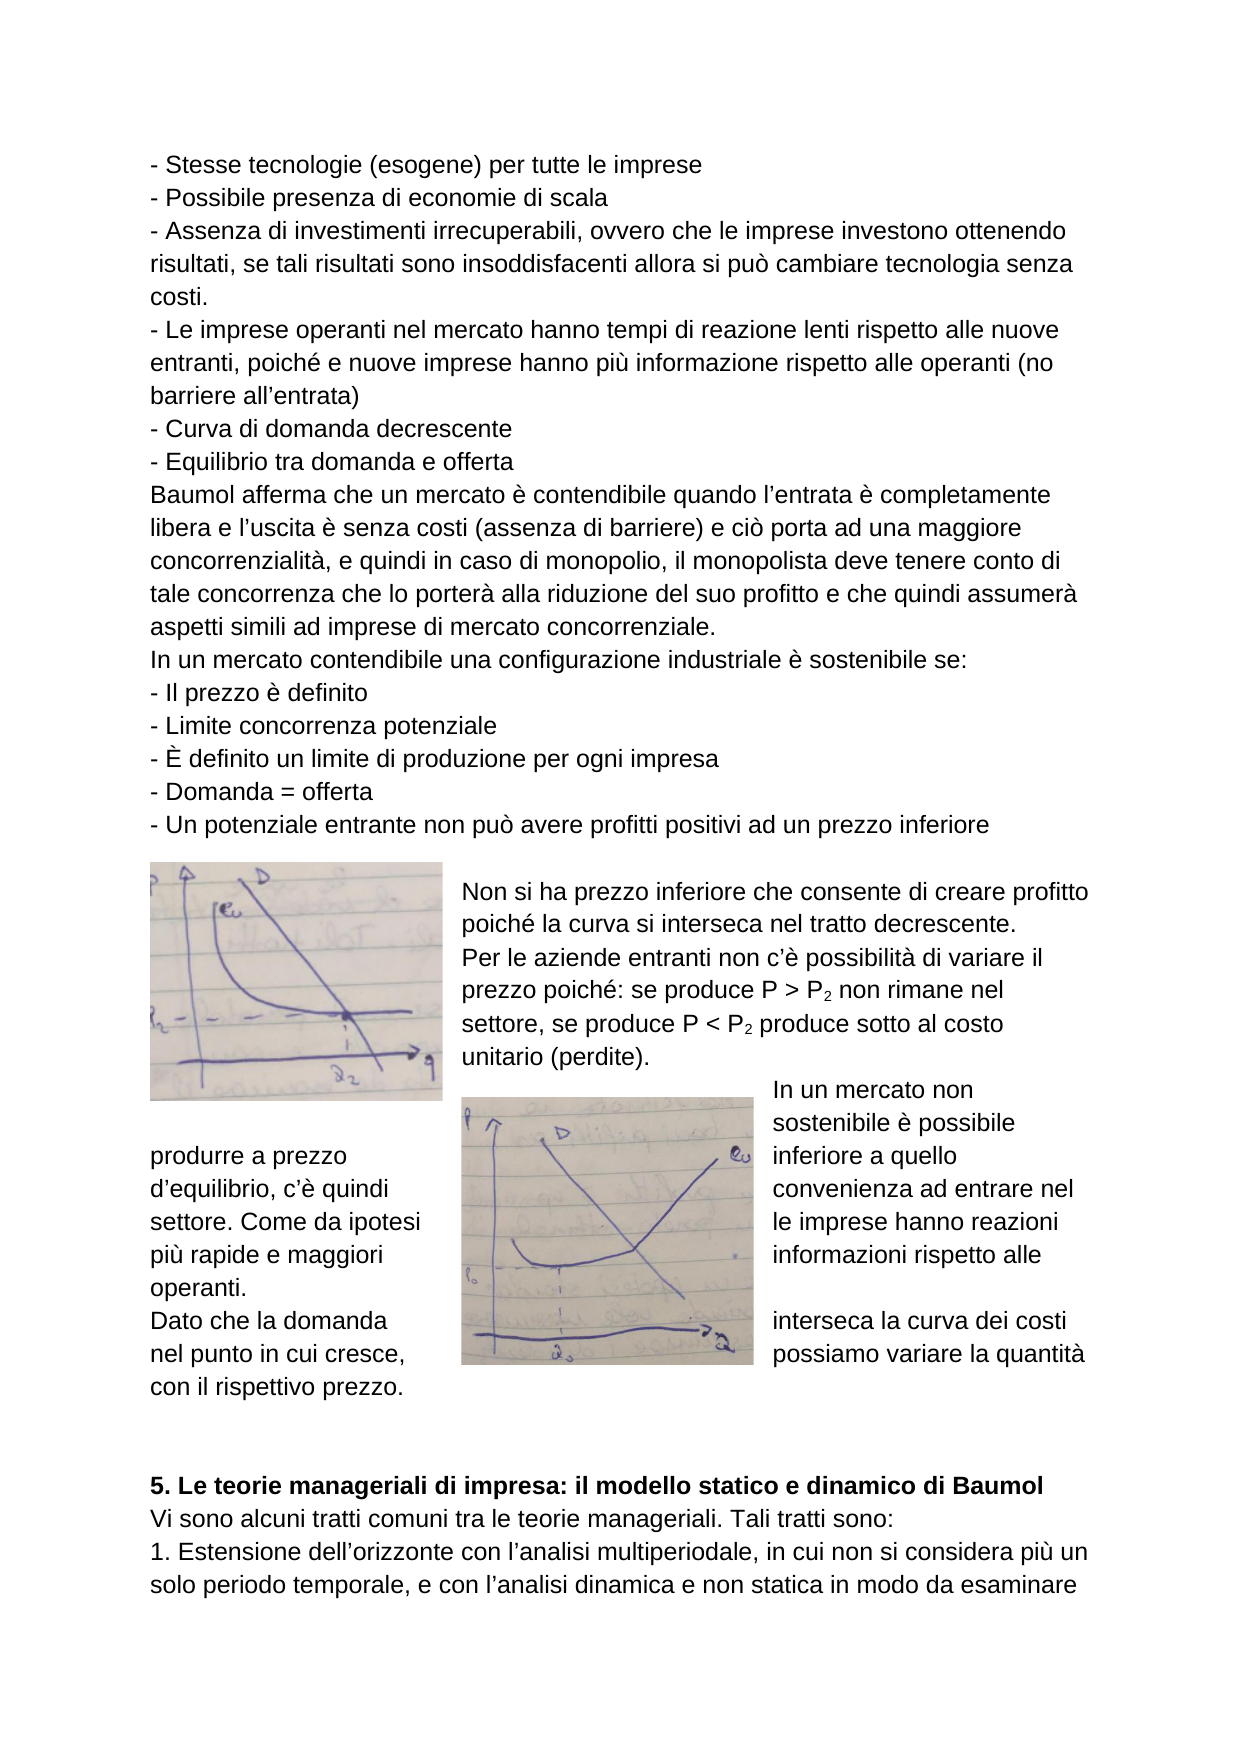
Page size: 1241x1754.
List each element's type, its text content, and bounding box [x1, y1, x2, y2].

text Dato che la domanda interseca la curva dei costi nel punto in cui cresce, possiamo variare la quantità con il rispettivo prezzo. [150, 1306, 1090, 1401]
text 5. Le teorie manageriali di impresa: il modello statico e dinamico di Baumol [150, 1471, 1090, 1499]
text - Possibile presenza di economie di scala [150, 183, 1090, 212]
picture [150, 862, 443, 1101]
text - È definito un limite di produzione per ogni impresa [150, 744, 1090, 773]
text Baumol afferma che un mercato è contendibile quando l’entrata è completamente libera e l’uscita è senza costi (assenza di barriere) e ciò porta ad una maggiore concorrenzialità, e quindi in caso di monopolio, il monopolista deve tenere conto di tale concorrenza che lo porterà alla riduzione del suo profitto e che quindi assumerà aspetti simili ad imprese di mercato concorrenziale. [150, 480, 1090, 641]
text - Il prezzo è definito [150, 678, 1090, 707]
text - Curva di domanda decrescente [150, 414, 1090, 443]
text - Domanda = offerta [150, 777, 1090, 806]
text Vi sono alcuni tratti comuni tra le teorie manageriali. Tali tratti sono: [150, 1504, 1090, 1533]
picture [461, 1097, 754, 1365]
text - Stesse tecnologie (esogene) per tutte le imprese [150, 150, 1090, 179]
text In un mercato non sostenibile è possibile produrre a prezzo inferiore a quello d’equilibrio, c’è quindi convenienza ad entrare nel settore. Come da ipotesi le imprese hanno reazioni più rapide e maggiori informazioni rispetto alle operanti. [150, 1074, 1090, 1301]
text - Equilibrio tra domanda e offerta [150, 447, 1090, 476]
text - Limite concorrenza potenziale [150, 711, 1090, 740]
text - Un potenziale entrante non può avere profitti positivi ad un prezzo inferiore [150, 810, 1090, 839]
text In un mercato contendibile una configurazione industriale è sostenibile se: [150, 645, 1090, 674]
text - Assenza di investimenti irrecuperabili, ovvero che le imprese investono ottenendo risultati, se tali risultati sono insoddisfacenti allora si può cambiare tecnologia senza costi. [150, 216, 1090, 311]
text Per le aziende entranti non c’è possibilità di variare il prezzo poiché: se produce P > P2 non rimane nel settore, se produce P < P2 produce sotto al costo unitario (perdite). [443, 942, 1090, 1070]
text 1. Estensione dell’orizzonte con l’analisi multiperiodale, in cui non si considera più un solo periodo temporale, e con l’analisi dinamica e non statica in modo da esaminare [150, 1537, 1090, 1599]
text - Le imprese operanti nel mercato hanno tempi di reazione lenti rispetto alle nuove entranti, poiché e nuove imprese hanno più informazione rispetto alle operanti (no barriere all’entrata) [150, 315, 1090, 410]
text Non si ha prezzo inferiore che consente di creare profitto poiché la curva si interseca nel tratto decrescente. [443, 876, 1090, 938]
